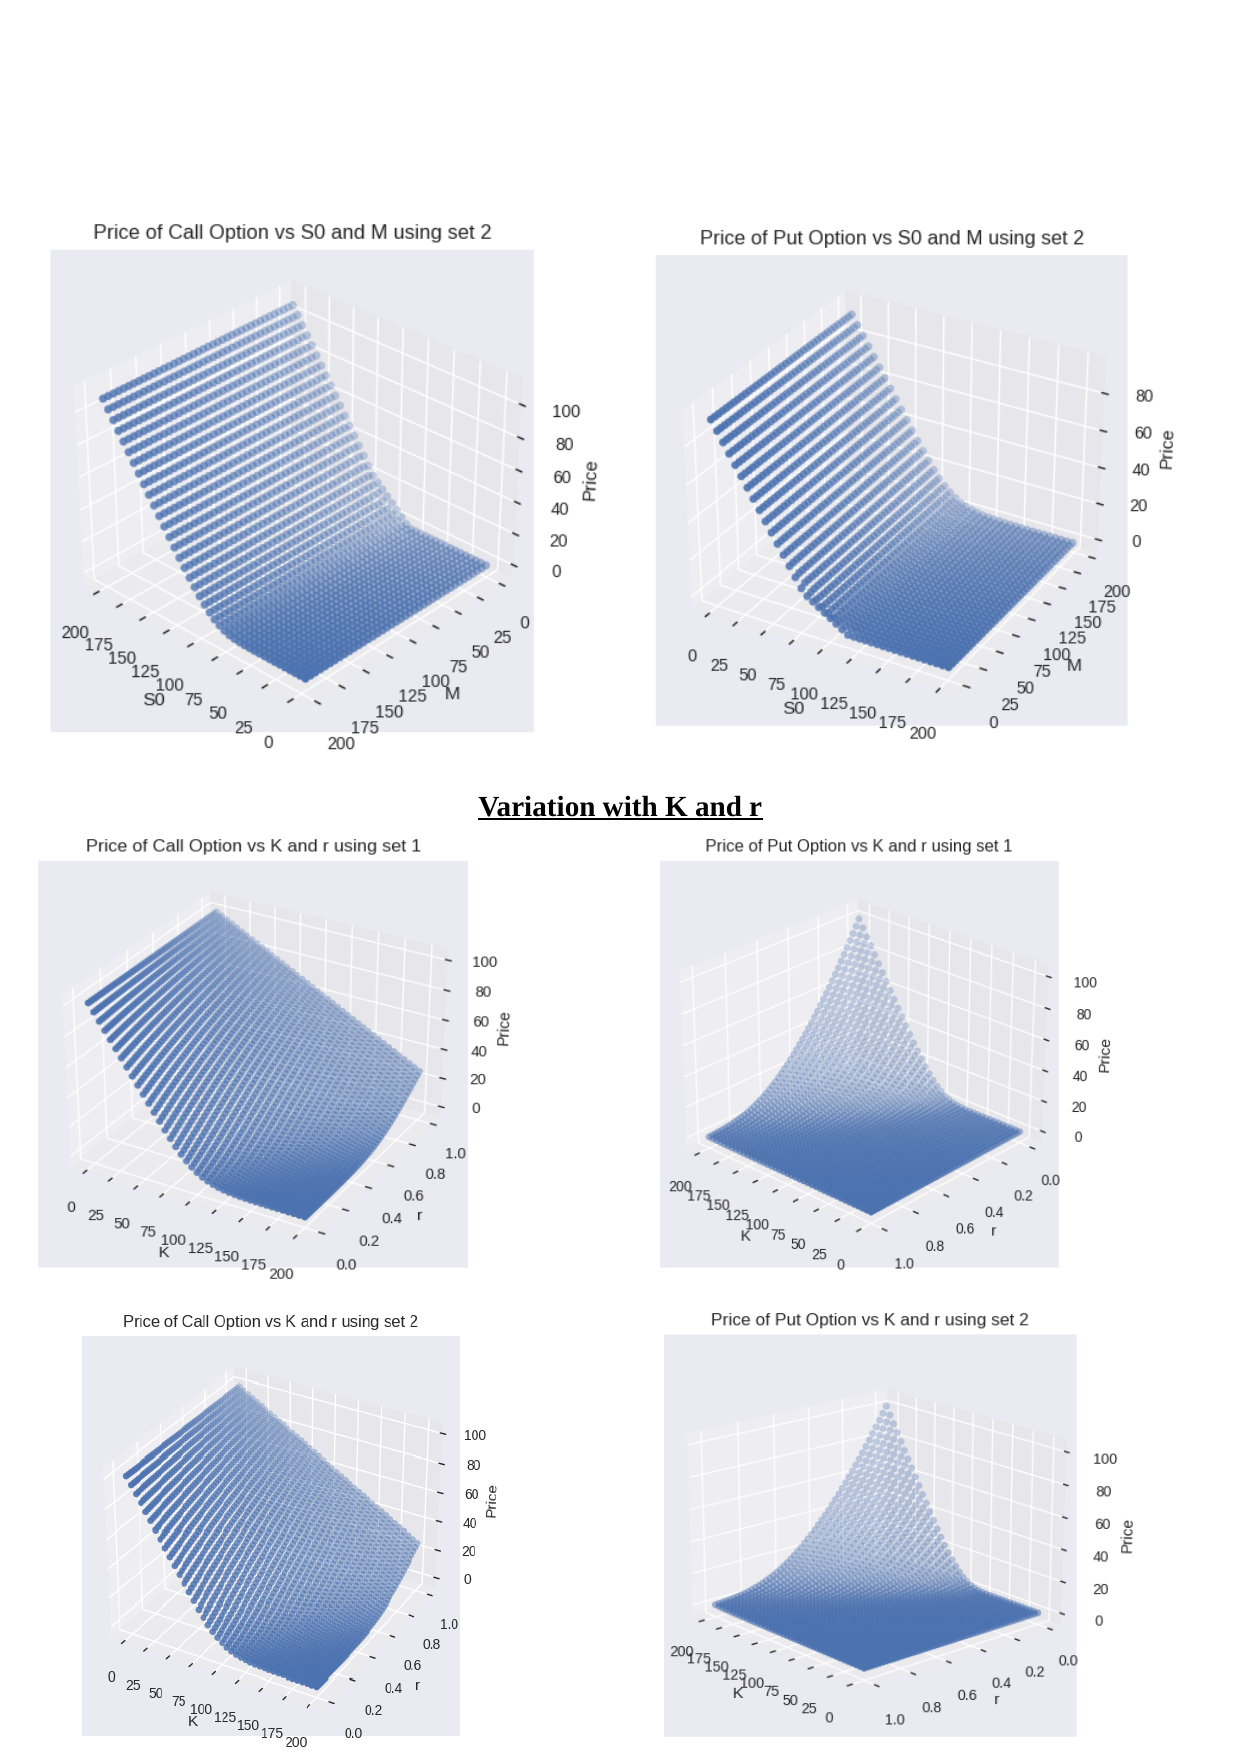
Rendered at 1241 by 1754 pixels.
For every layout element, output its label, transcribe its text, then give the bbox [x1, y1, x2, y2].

picture [634, 833, 1118, 1285]
text Variation with K and r [118, 789, 1122, 822]
picture [19, 217, 606, 753]
picture [625, 223, 1198, 746]
picture [637, 1307, 1138, 1754]
picture [10, 833, 532, 1285]
picture [57, 1309, 516, 1754]
